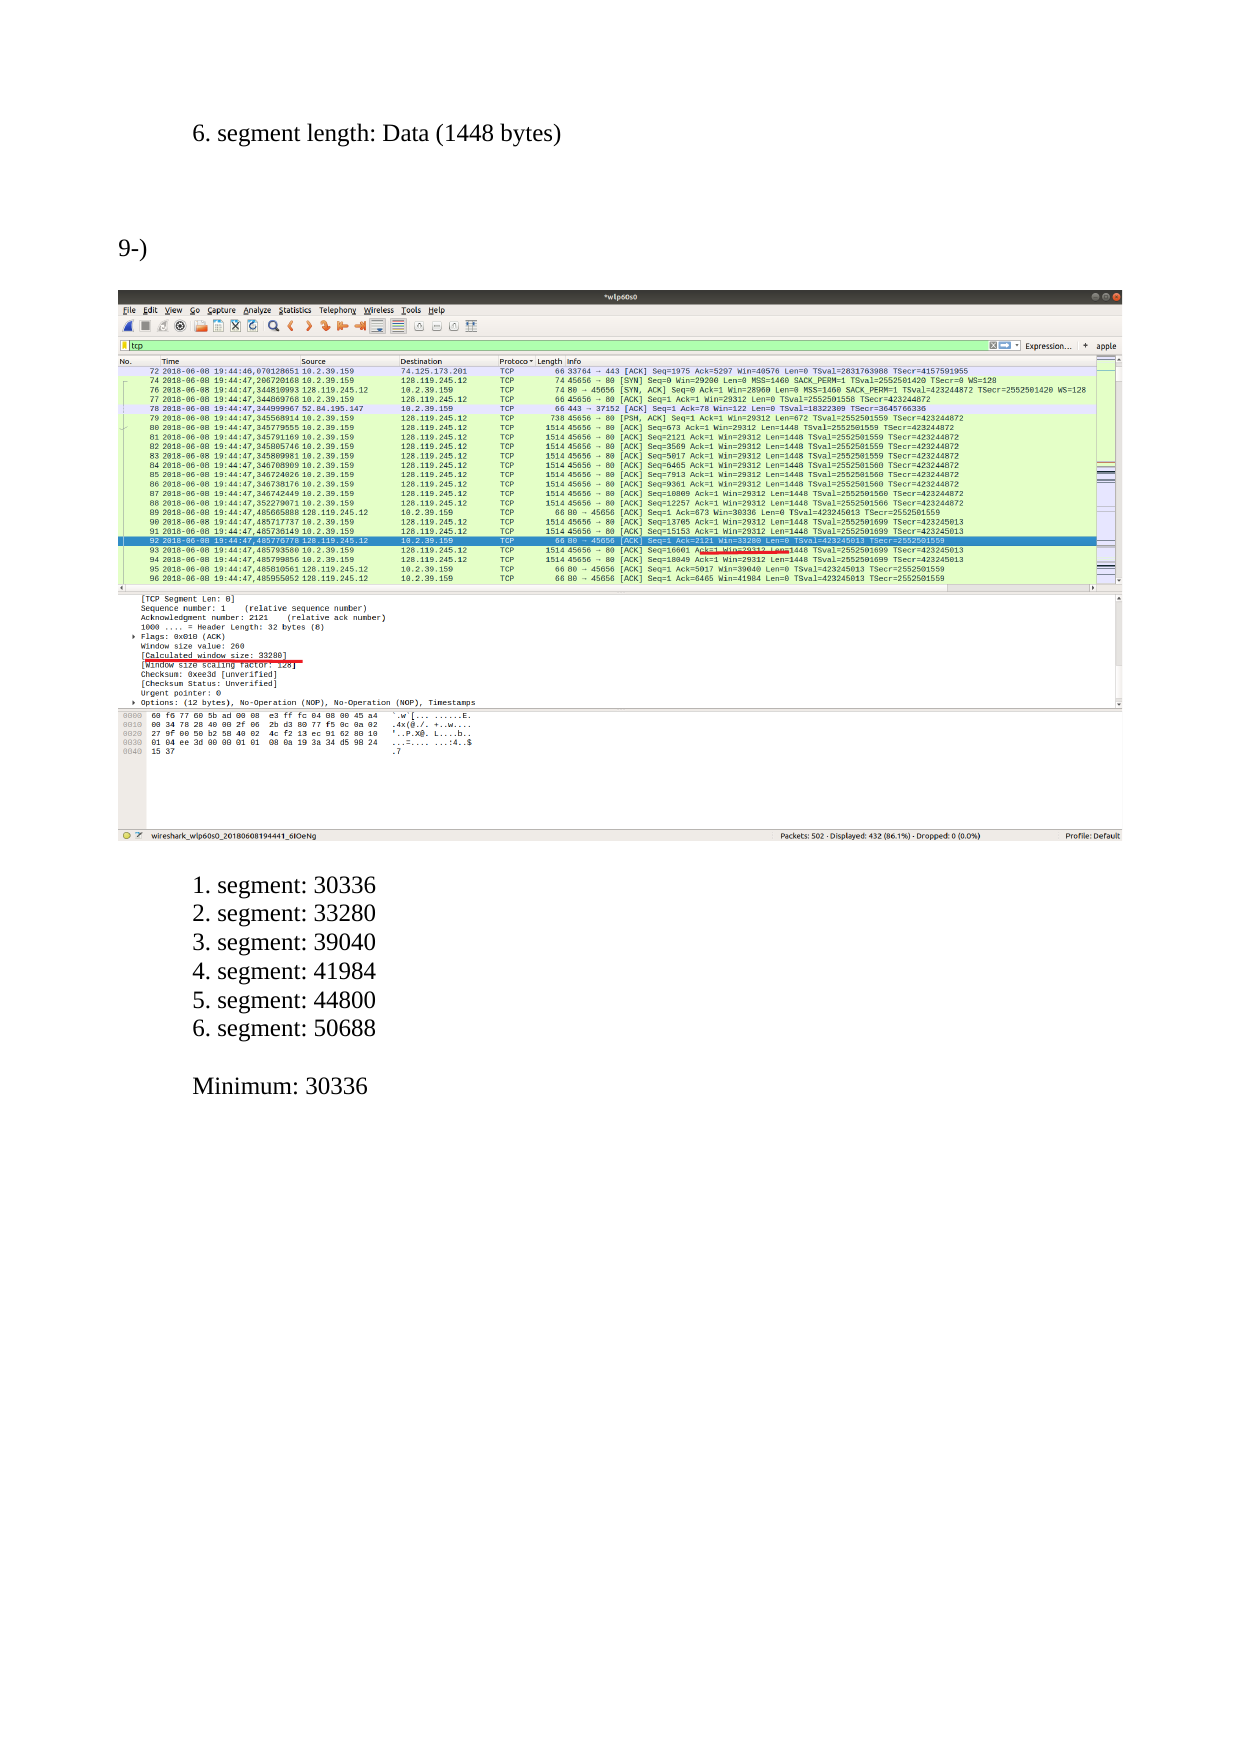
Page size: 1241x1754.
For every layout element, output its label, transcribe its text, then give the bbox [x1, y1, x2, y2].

text Minimum: 30336 [118, 1071, 1122, 1100]
text 2. segment: 33280 [118, 898, 1122, 927]
text 1. segment: 30336 [118, 870, 1122, 898]
text 3. segment: 39040 [118, 927, 1122, 956]
text 9-) [118, 233, 1122, 262]
text 6. segment length: Data (1448 bytes) [118, 118, 1122, 147]
picture [118, 290, 1123, 841]
text 4. segment: 41984 [118, 956, 1122, 985]
text 6. segment: 50688 [118, 1013, 1122, 1042]
text 5. segment: 44800 [118, 985, 1122, 1013]
